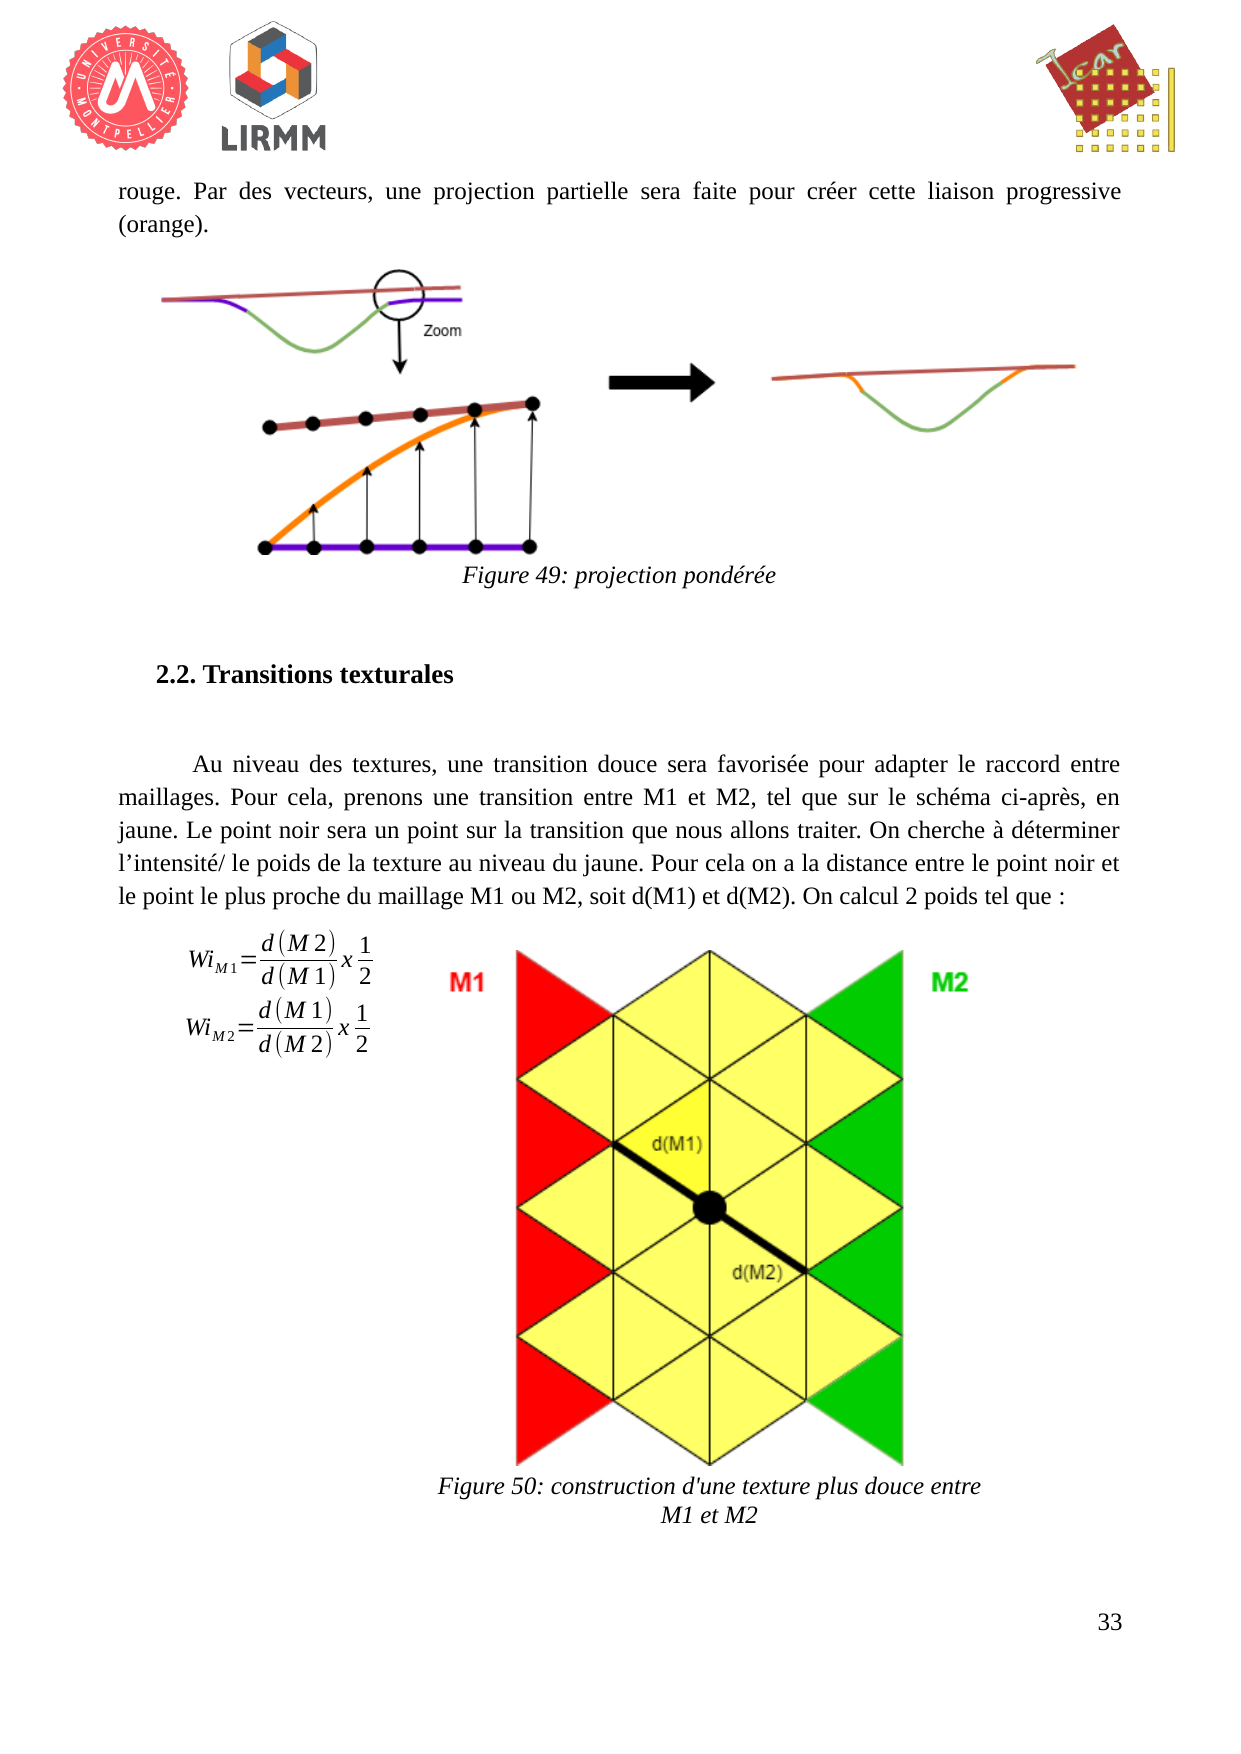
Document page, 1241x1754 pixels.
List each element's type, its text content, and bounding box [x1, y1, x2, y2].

text Au niveau des textures, une transition douce sera favorisée pour adapter le raccord entre maillages. Pour cela, prenons une transition entre M1 et M2, tel que sur le schéma ci-après, en jaune. Le point noir sera un point sur la transition que nous allons traiter. On cherche à déterminer l’intensité/ le poids de la texture au niveau du jaune. Pour cela on a la distance entre le point noir et le point le plus proche du maillage M1 ou M2, soit d(M1) et d(M2). On calcul 2 poids tel que : [118, 749, 1122, 910]
text rouge. Par des vecteurs, une projection partielle sera faite pour créer cette liaison progressive (orange). [118, 176, 1122, 238]
picture [57, 13, 201, 156]
picture [203, 16, 343, 155]
picture [1025, 6, 1177, 154]
text Figure 50: construction d'une texture plus douce entre M1 et M2 [437, 1466, 984, 1528]
subtitle 2.2. Transitions texturales [156, 658, 1122, 689]
text Figure 49: projection pondérée [161, 555, 1079, 589]
picture [160, 269, 1080, 555]
picture [436, 950, 984, 1466]
